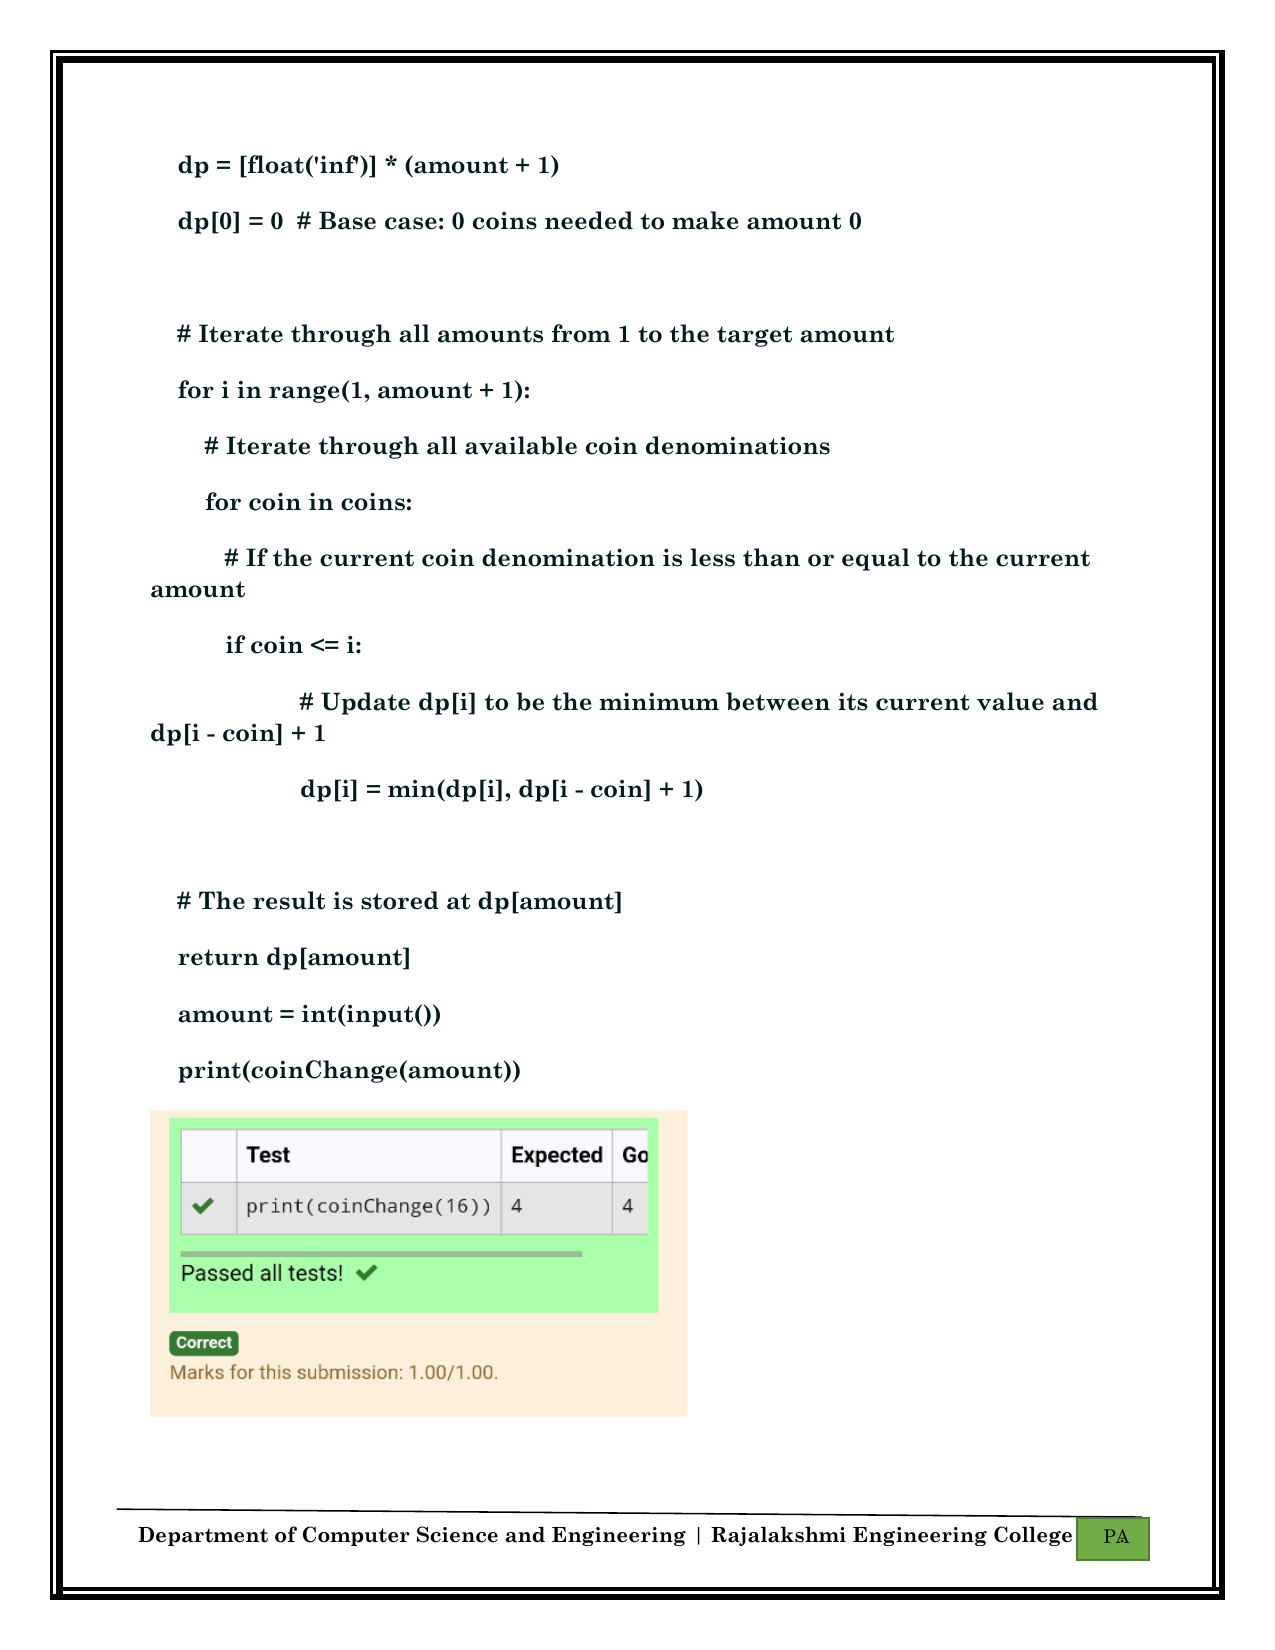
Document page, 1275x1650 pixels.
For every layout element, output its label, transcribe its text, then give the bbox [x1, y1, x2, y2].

text if coin <= i: [150, 630, 1125, 659]
text amount = int(input()) [150, 998, 1125, 1027]
text dp = [float('inf')] * (amount + 1) [150, 150, 1125, 179]
text print(coinChange(amount)) [150, 1054, 1125, 1083]
text # Iterate through all amounts from 1 to the target amount [150, 318, 1125, 347]
text # The result is stored at dp[amount] [150, 886, 1125, 915]
text return dp[amount] [150, 942, 1125, 971]
text for i in range(1, amount + 1): [150, 374, 1125, 403]
text # Update dp[i] to be the minimum between its current value and dp[i - coin] + 1 [150, 686, 1125, 746]
text # If the current coin denomination is less than or equal to the current amount [150, 543, 1125, 603]
picture [150, 1110, 688, 1419]
text # Iterate through all available coin denominations [150, 431, 1125, 459]
text for coin in coins: [150, 487, 1125, 516]
text dp[0] = 0 # Base case: 0 coins needed to make amount 0 [150, 206, 1125, 235]
text dp[i] = min(dp[i], dp[i - coin] + 1) [150, 774, 1125, 803]
